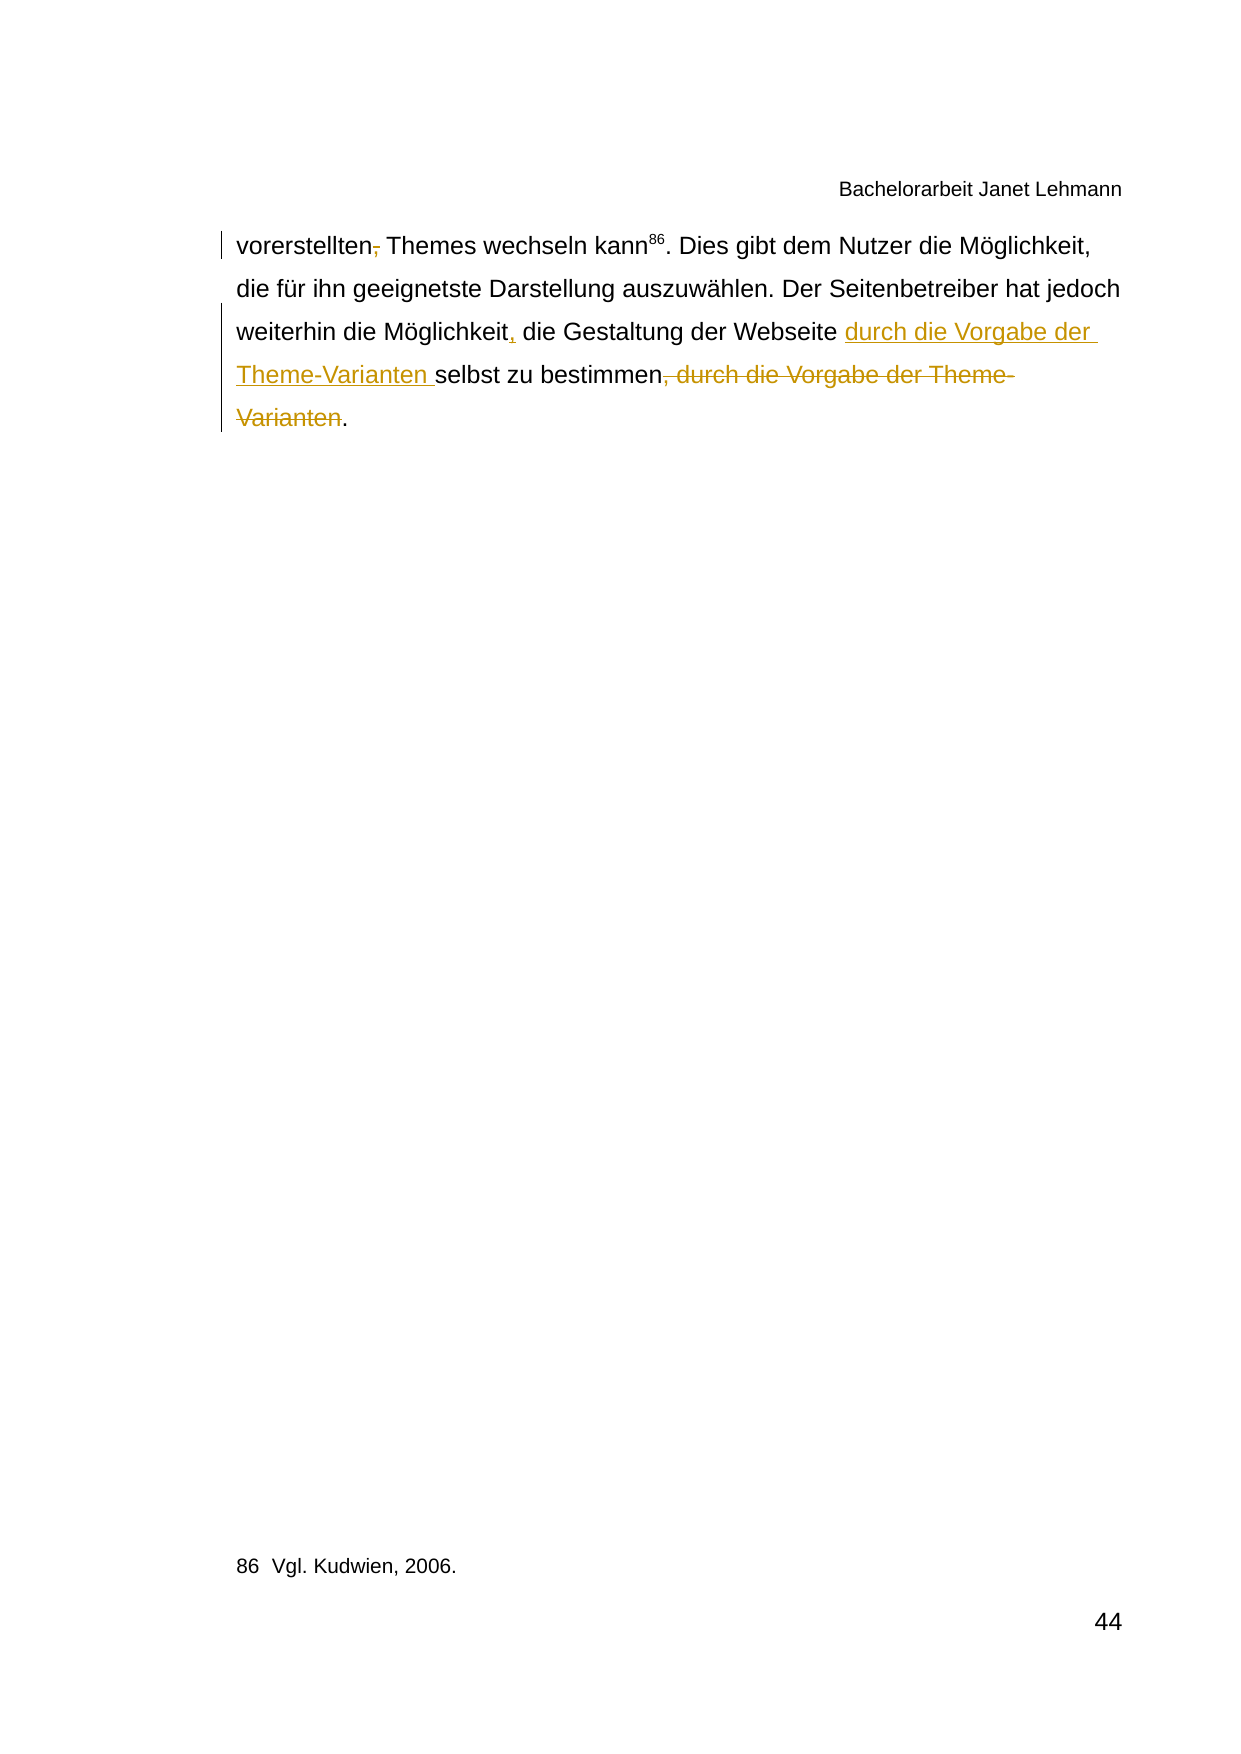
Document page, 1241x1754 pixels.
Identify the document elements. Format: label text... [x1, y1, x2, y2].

text Das „Page Style“ Modul von Christian Zwahlen ist nur für Drupal 7 erhältlich, allerdings ist es WCAG und BITV konform, da es Nutzern erlaubt, das Aussehen der Webseite selbst aktiv zu manipulieren. Ähnlich funktioniert das „Switchtheme“ Modul von Daniel Kudwien. Dieses Modul macht es möglich, einen Block zu platzieren, mit dem der Nutzer zwischen vom Seitenbetreiber vorerstellten Themes wechseln kann. Dies gibt dem Nutzer die Möglichkeit, die für ihn geeignetste Darstellung auszuwählen. Der Seitenbetreiber hat jedoch weiterhin die Möglichkeit, die Gestaltung der Webseite durch die Vorgabe der Theme-Varianten selbst zu bestimmen. [236, 231, 1122, 432]
text Vgl. Kudwien, 2006. [236, 1554, 1122, 1578]
